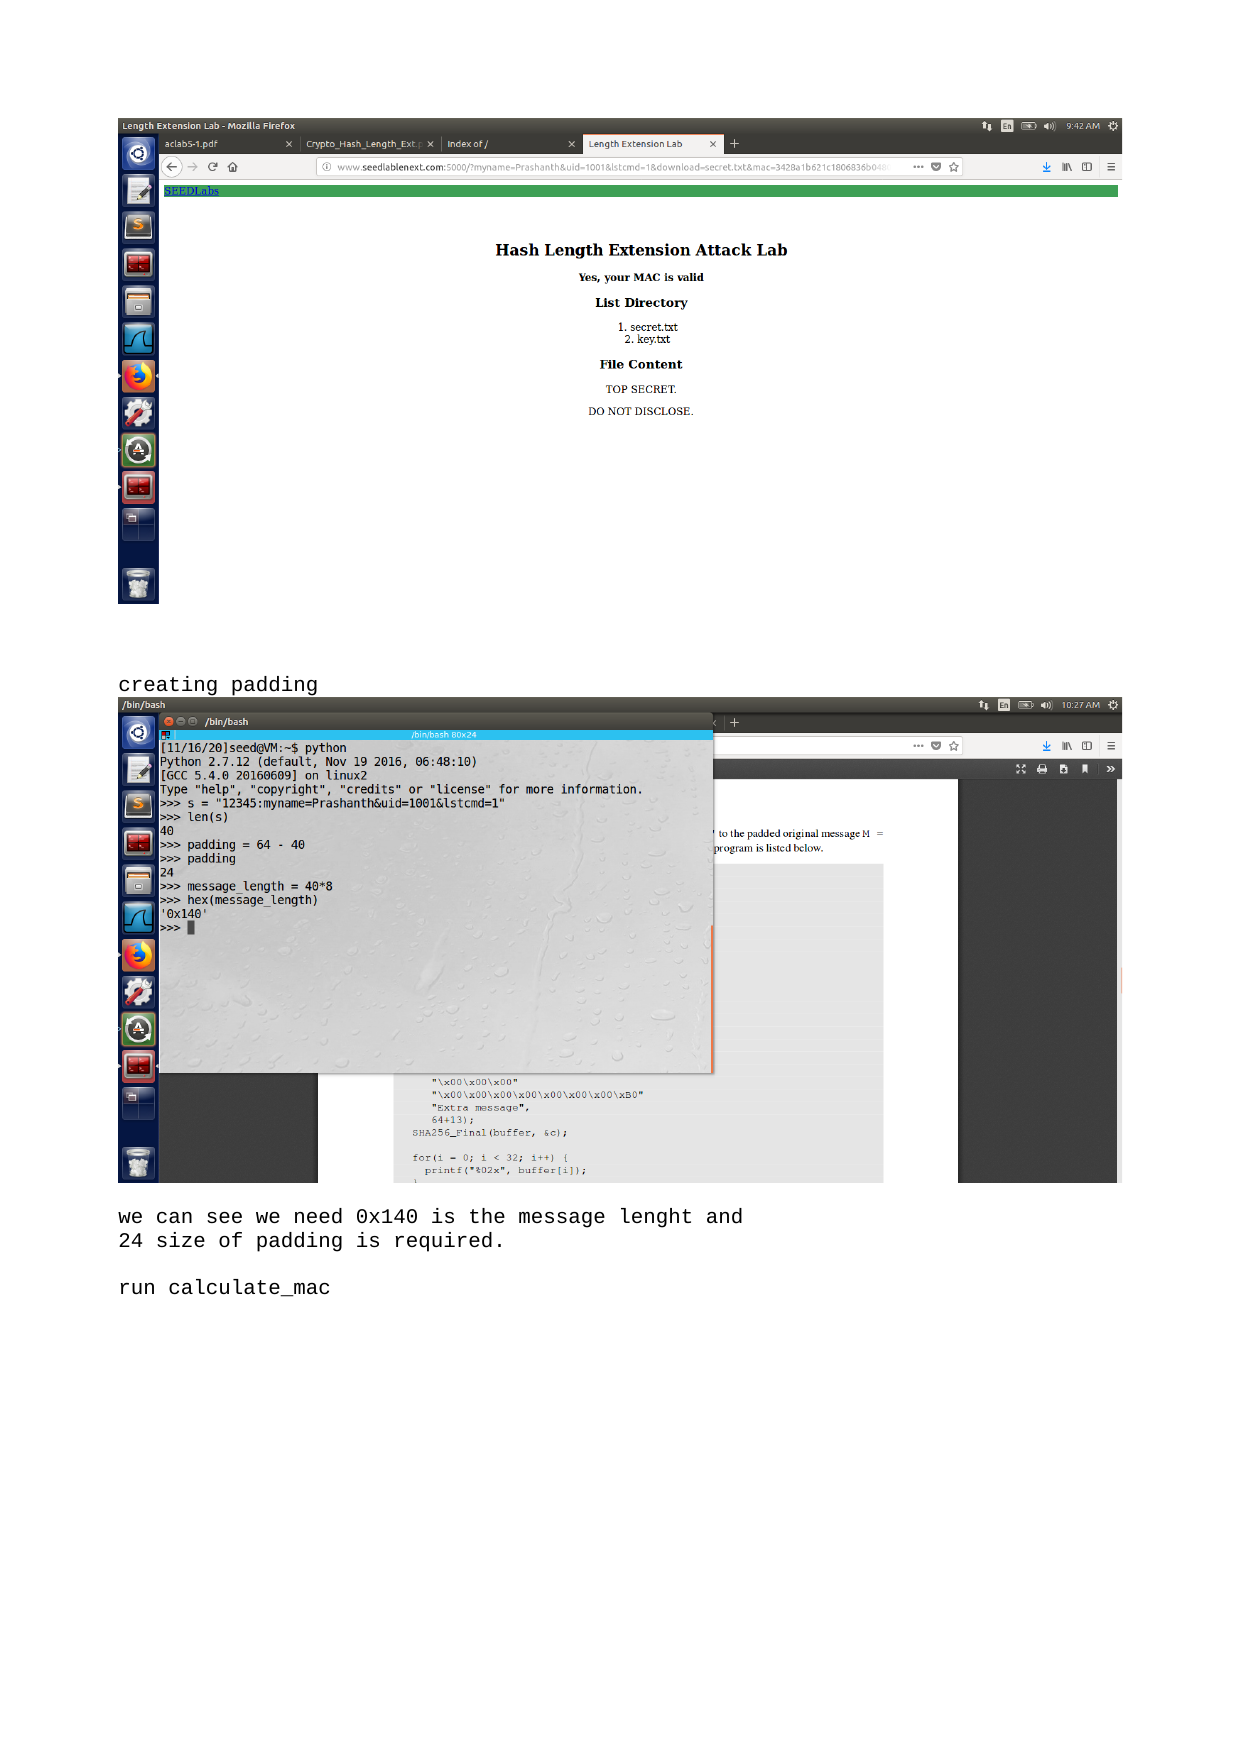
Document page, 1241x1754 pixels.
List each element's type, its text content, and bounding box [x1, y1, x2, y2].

text we can see we need 0x140 is the message lenght and [118, 1206, 1122, 1230]
picture [118, 118, 1123, 604]
text 24 size of padding is required. [118, 1230, 1122, 1254]
text run calculate_mac [118, 1277, 1122, 1301]
picture [118, 697, 1123, 1183]
text creating padding [118, 674, 1122, 697]
